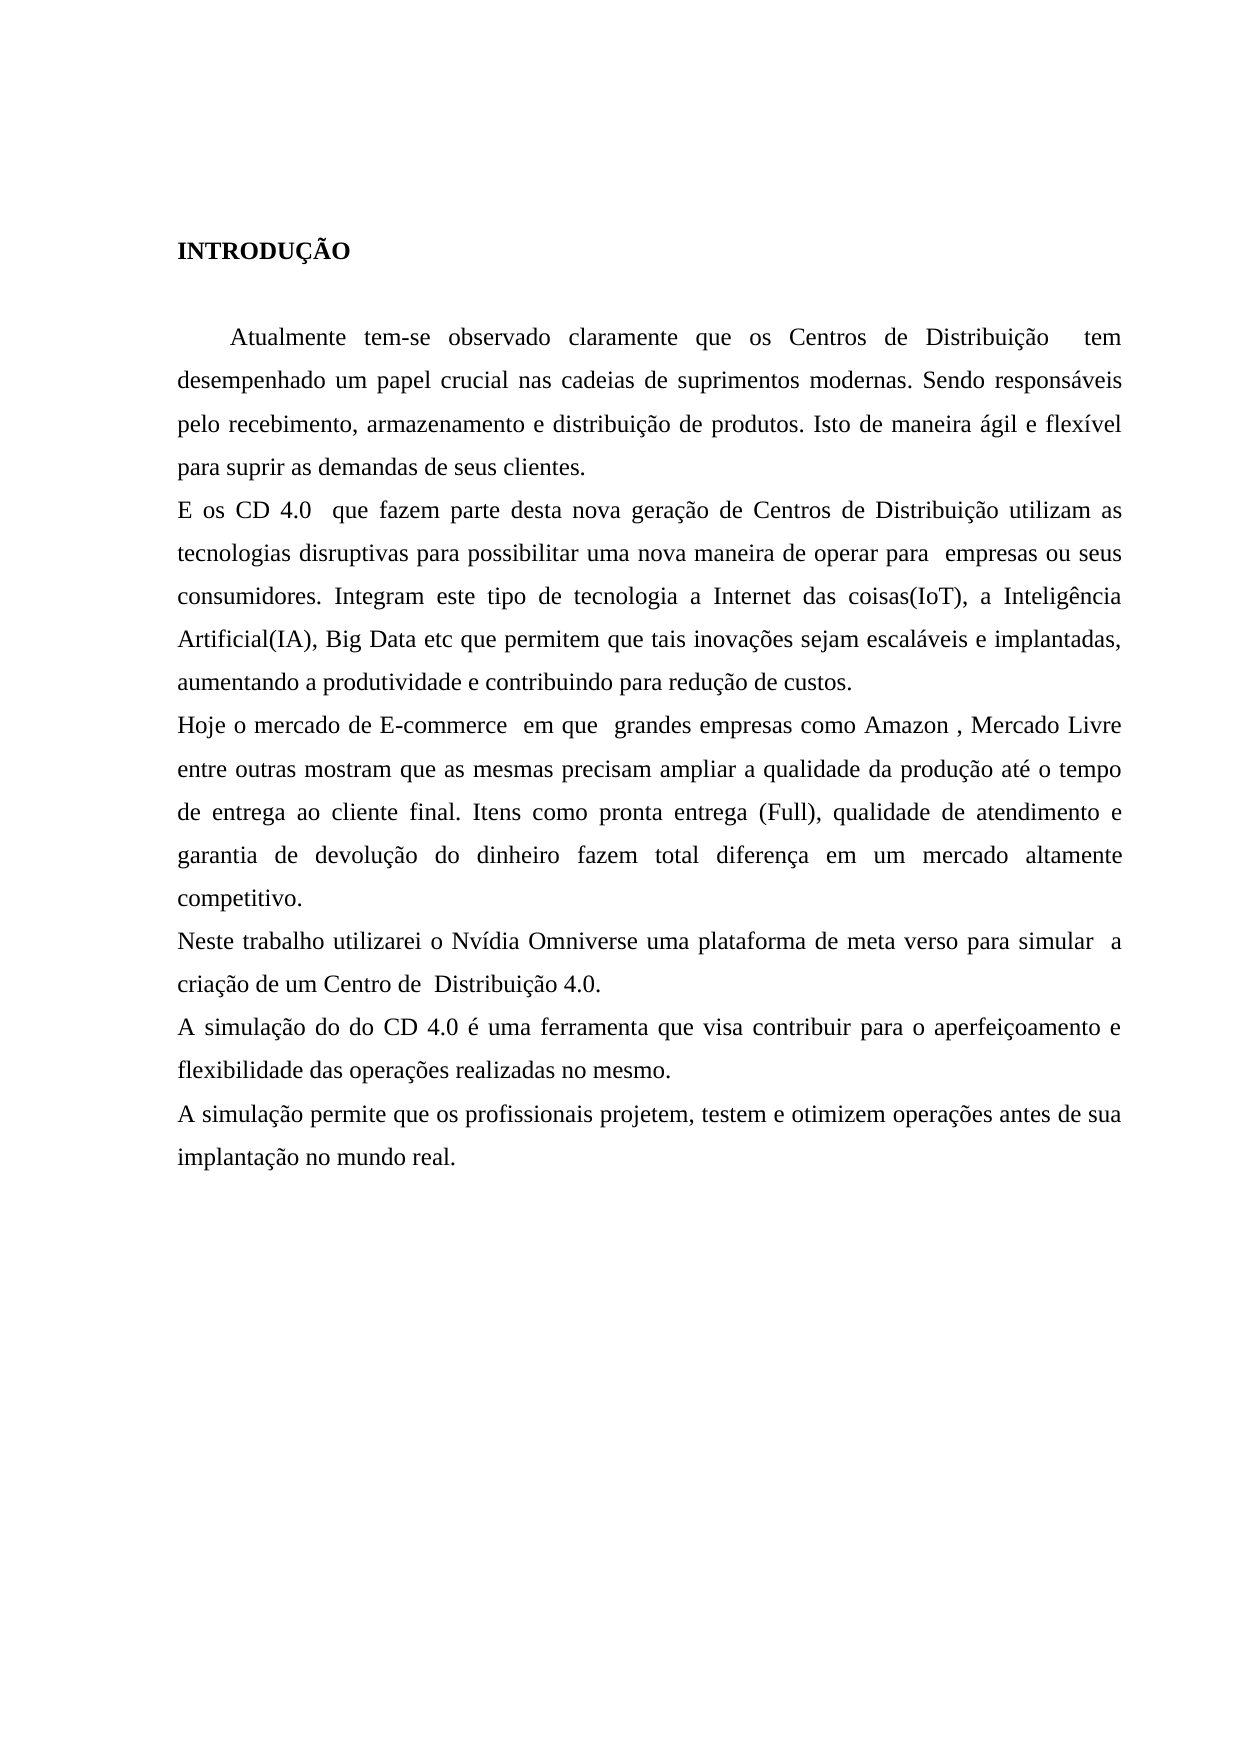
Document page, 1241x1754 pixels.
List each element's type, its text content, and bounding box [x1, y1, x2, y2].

text Hoje o mercado de E-commerce em que grandes empresas como Amazon , Mercado Livre entre outras mostram que as mesmas precisam ampliar a qualidade da produção até o tempo de entrega ao cliente final. Itens como pronta entrega (Full), qualidade de atendimento e garantia de devolução do dinheiro fazem total diferença em um mercado altamente competitivo. [177, 711, 1123, 912]
text A simulação permite que os profissionais projetem, testem e otimizem operações antes de sua implantação no mundo real. [177, 1099, 1123, 1171]
text Neste trabalho utilizarei o Nvídia Omniverse uma plataforma de meta verso para simular a criação de um Centro de Distribuição 4.0. [177, 926, 1123, 998]
text A simulação do do CD 4.0 é uma ferramenta que visa contribuir para o aperfeiçoamento e flexibilidade das operações realizadas no mesmo. [177, 1012, 1123, 1084]
subtitle INTRODUÇÃO [177, 236, 1123, 265]
text E os CD 4.0 que fazem parte desta nova geração de Centros de Distribuição utilizam as tecnologias disruptivas para possibilitar uma nova maneira de operar para empresas ou seus consumidores. Integram este tipo de tecnologia a Internet das coisas(IoT), a Inteligência Artificial(IA), Big Data etc que permitem que tais inovações sejam escaláveis e implantadas, aumentando a produtividade e contribuindo para redução de custos. [177, 495, 1123, 696]
text Atualmente tem-se observado claramente que os Centros de Distribuição tem desempenhado um papel crucial nas cadeias de suprimentos modernas. Sendo responsáveis pelo recebimento, armazenamento e distribuição de produtos. Isto de maneira ágil e flexível para suprir as demandas de seus clientes. [177, 322, 1123, 481]
